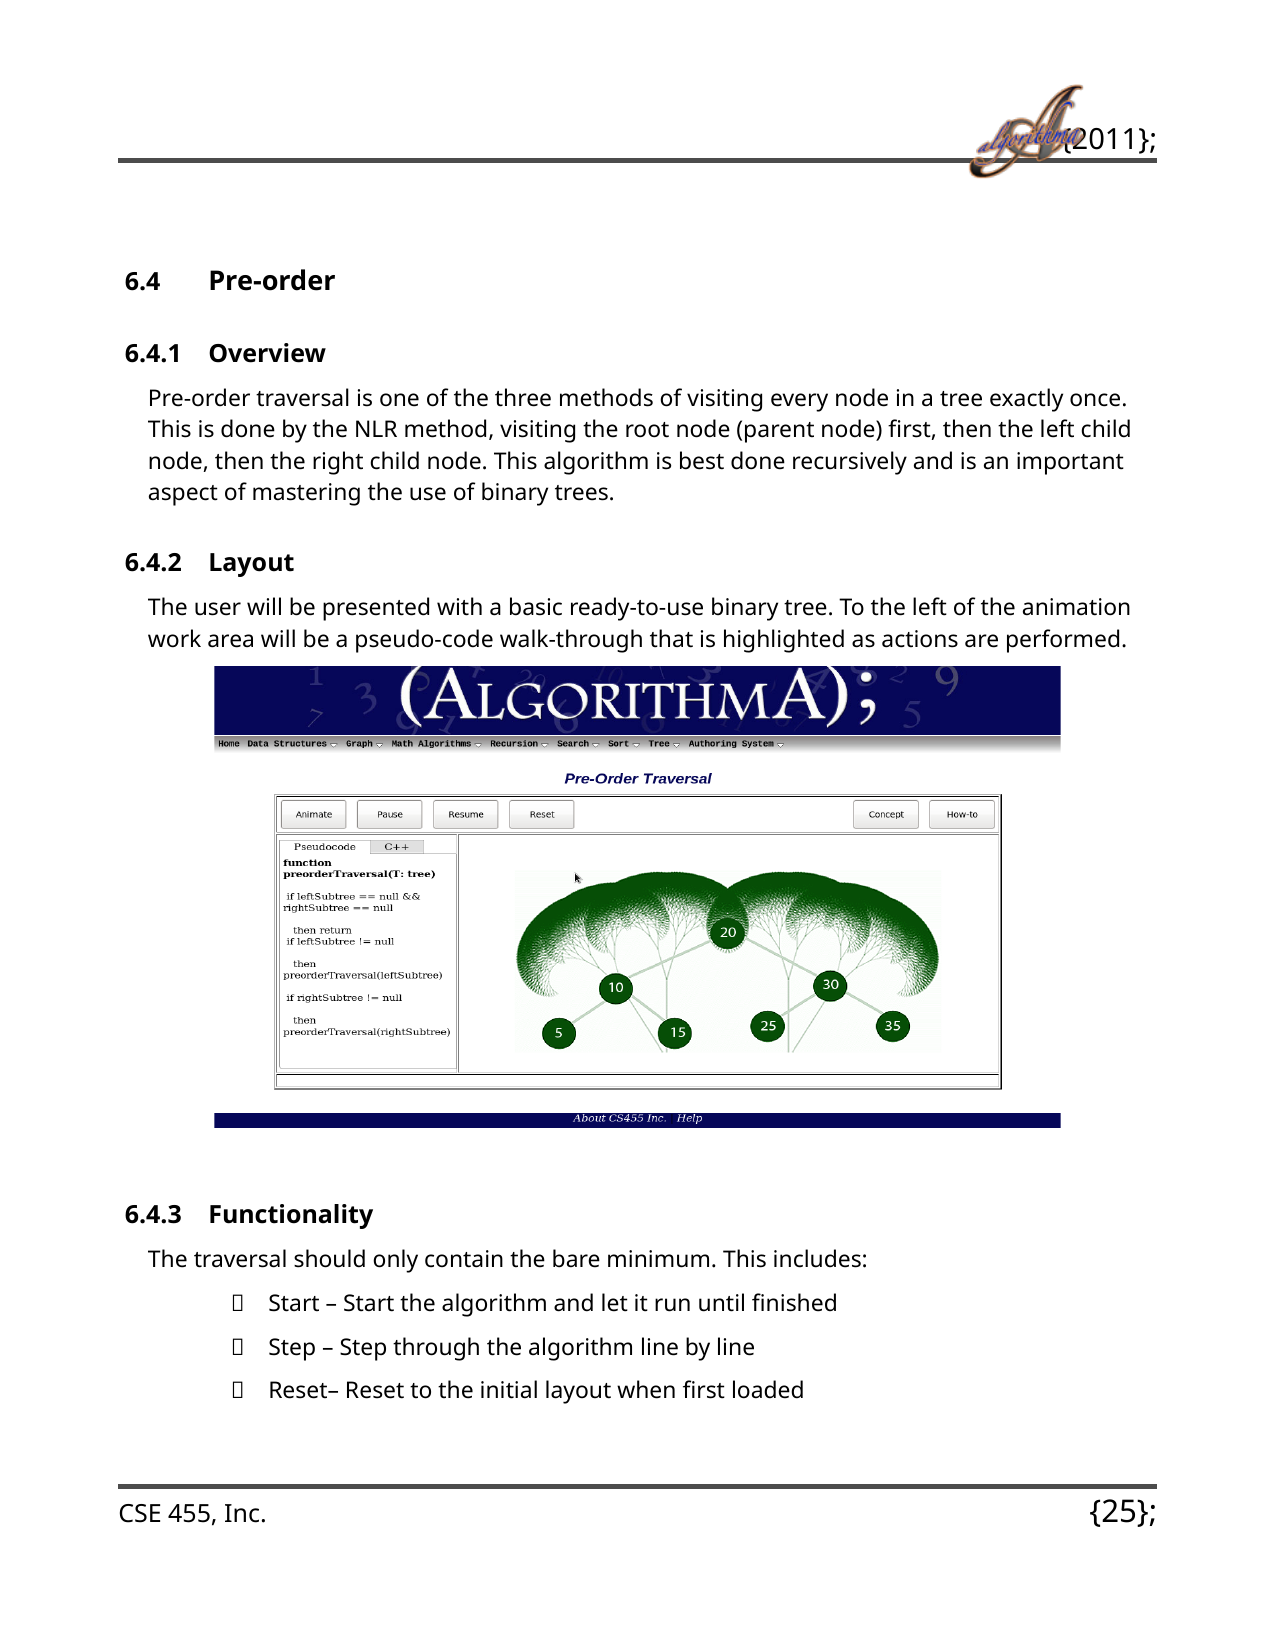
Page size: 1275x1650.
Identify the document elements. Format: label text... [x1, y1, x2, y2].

subtitle Overview [118, 336, 1157, 370]
picture [966, 83, 1087, 180]
picture [214, 666, 1061, 1128]
subtitle Layout [118, 545, 1157, 579]
list Start – Start the algorithm and let it run until finished [231, 1287, 1157, 1318]
list Step – Step through the algorithm line by line [231, 1331, 1157, 1362]
text The user will be presented with a basic ready-to-use binary tree. To the left of the animation work area will be a pseudo-code walk-through that is highlighted as actions are performed. [148, 591, 1157, 654]
text Pre-order traversal is one of the three methods of visiting every node in a tree exactly once. This is done by the NLR method, visiting the root node (parent node) first, then the left child node, then the right child node. This algorithm is best done recursively and is an important aspect of mastering the use of binary trees. [148, 382, 1157, 507]
list Reset– Reset to the initial layout when first loaded [231, 1374, 1157, 1406]
subtitle Pre-order [118, 261, 1157, 298]
subtitle Functionality [118, 1196, 1157, 1231]
text The traversal should only contain the bare minimum. This includes: [148, 1243, 1157, 1274]
